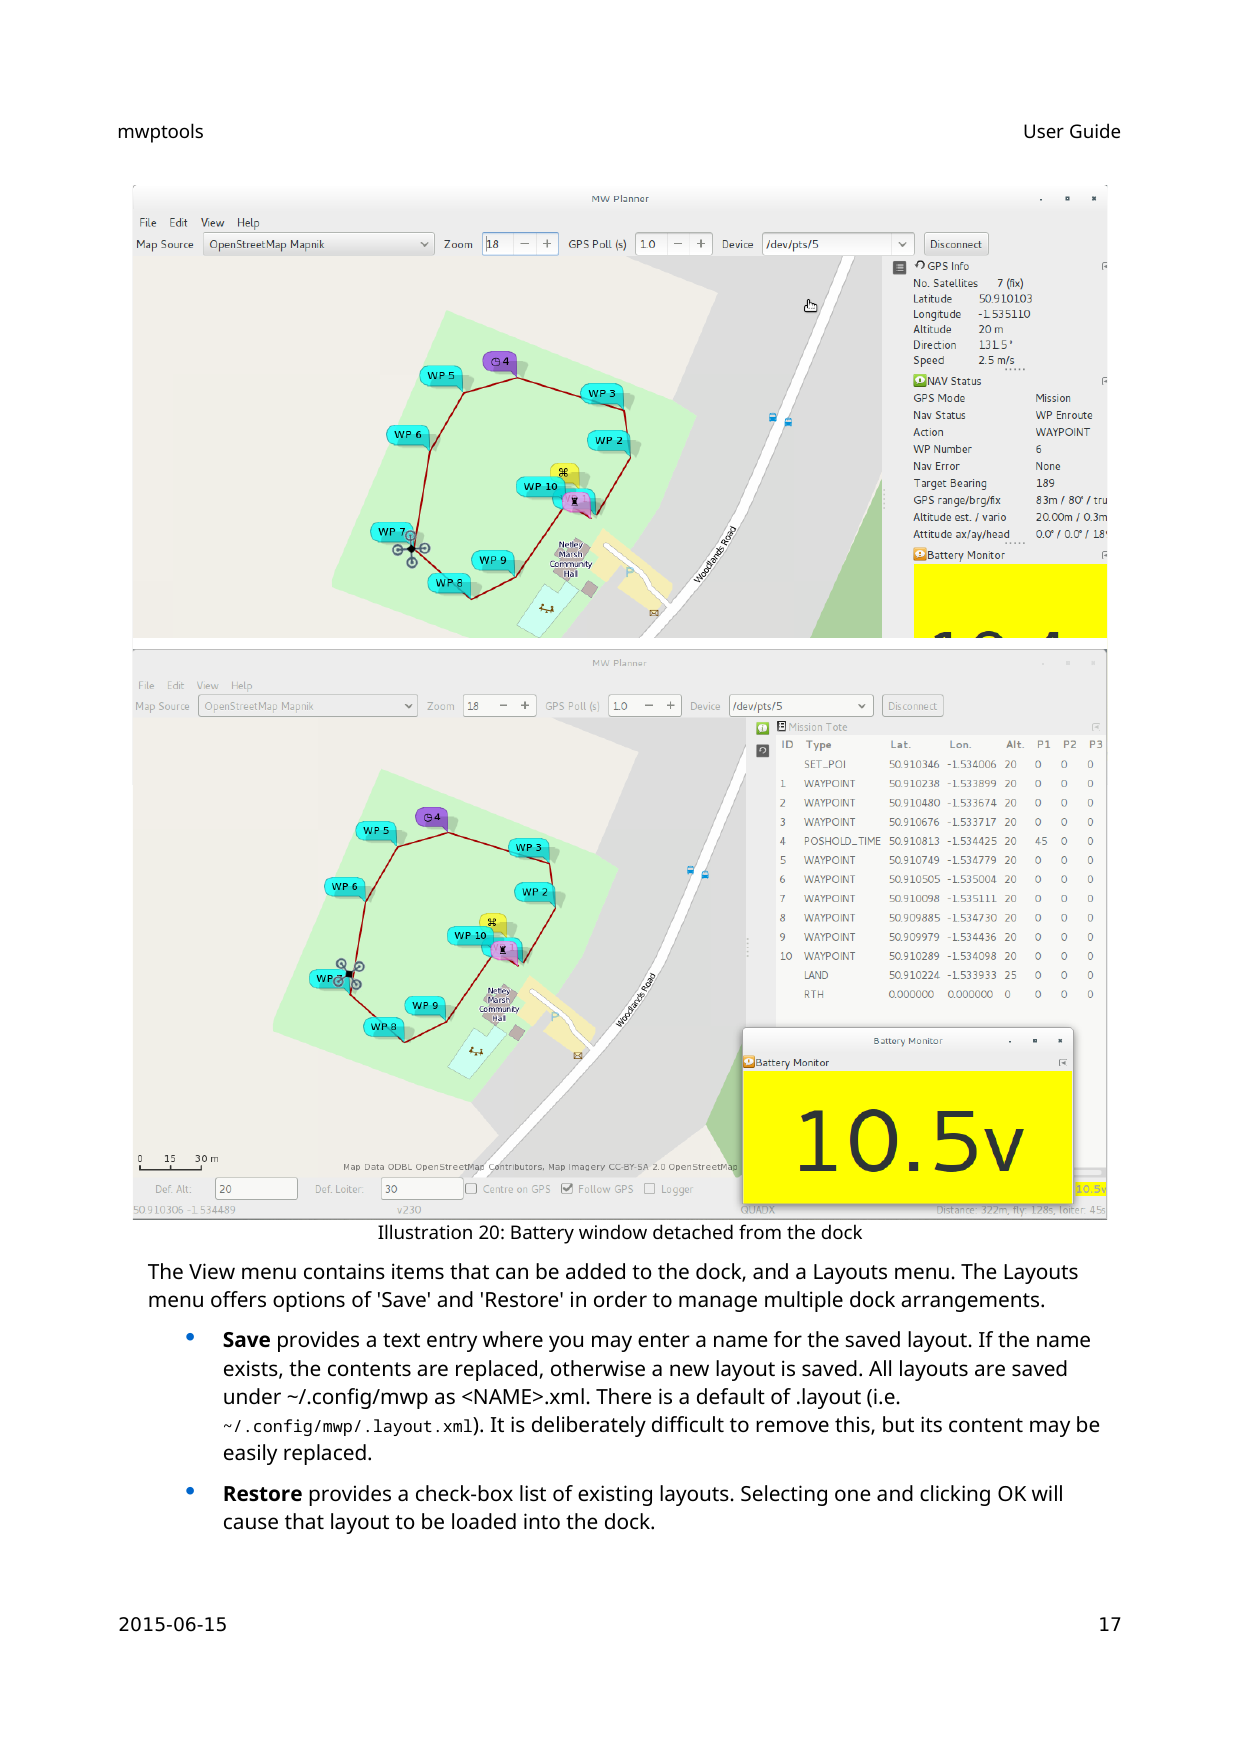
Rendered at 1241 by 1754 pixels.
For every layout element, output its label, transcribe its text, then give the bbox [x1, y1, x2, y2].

list Restore provides a check-box list of existing layouts. Selecting one and clicking OK will cause that layout to be loaded into the dock. [185, 1479, 1122, 1535]
text Illustration 20: Battery window detached from the dock [133, 1220, 1107, 1245]
list Save provides a text entry where you may enter a name for the saved layout. If the name exists, the contents are replaced, otherwise a new layout is saved. All layouts are saved under ~/.config/mwp as <NAME>.xml. There is a default of .layout (i.e. ~/.config/mwp/.layout.xml). It is deliberately difficult to remove this, but its content may be easily replaced. [185, 1325, 1122, 1467]
text The View menu contains items that can be added to the dock, and a Layouts menu. The Layouts menu offers options of 'Save' and 'Restore' in order to manage multiple dock arrangements. [148, 173, 1122, 1313]
picture [132, 185, 1108, 1220]
